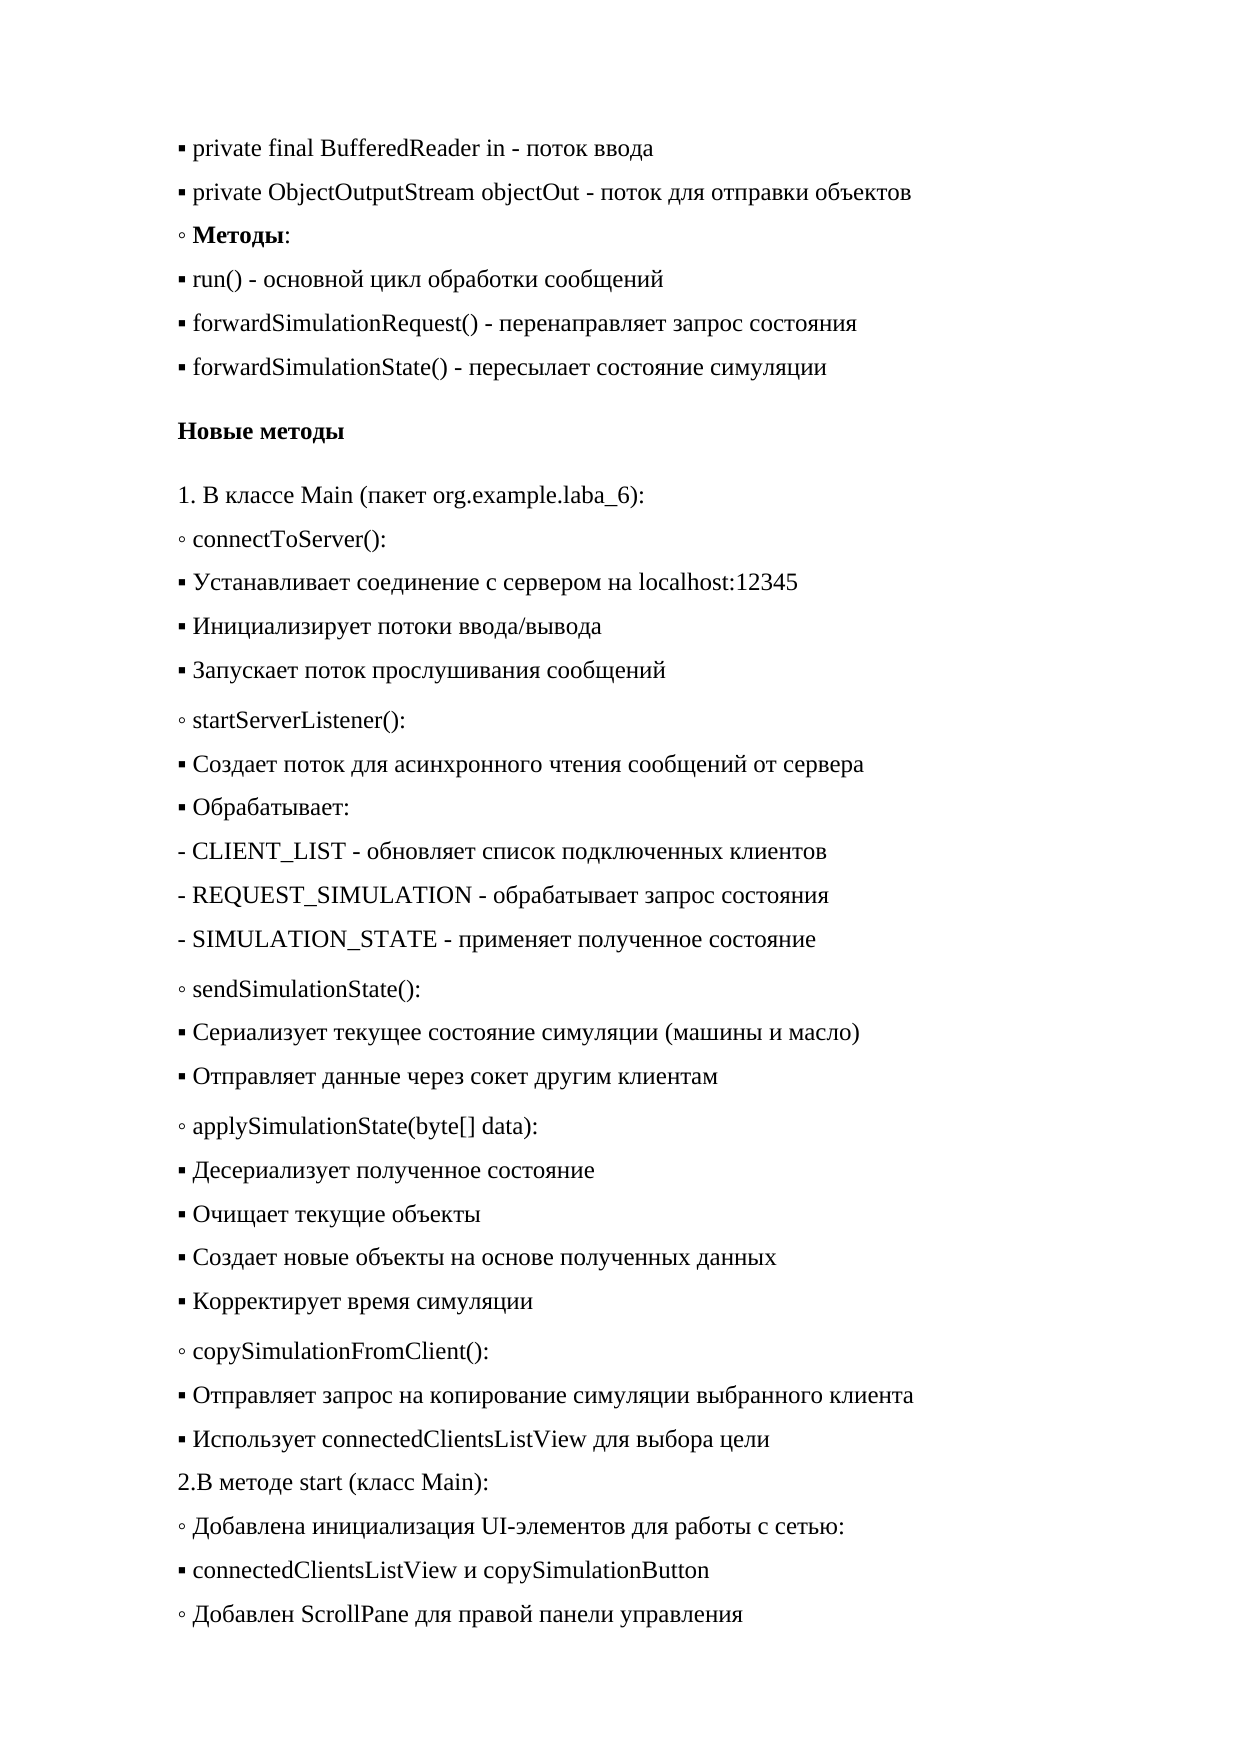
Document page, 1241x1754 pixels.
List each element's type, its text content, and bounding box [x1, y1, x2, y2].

list В методе start (класс Main): ◦ Добавлена инициализация UI-элементов для работы с сетью: ▪ connectedClientsListView и copySimulationButton ◦ Добавлен ScrollPane для правой панели управления [177, 1452, 1152, 1627]
list ◦ copySimulationFromClient(): ▪ Отправляет запрос на копирование симуляции выбранного клиента ▪ Использует connectedClientsListView для выбора цели [177, 1321, 1152, 1452]
list ◦ applySimulationState(byte[] data): ▪ Десериализует полученное состояние ▪ Очищает текущие объекты ▪ Создает новые объекты на основе полученных данных ▪ Корректирует время симуляции [177, 1096, 1152, 1315]
list ◦ startServerListener(): ▪ Создает поток для асинхронного чтения сообщений от сервера ▪ Обрабатывает: - CLIENT_LIST - обновляет список подключенных клиентов - REQUEST_SIMULATION - обрабатывает запрос состояния - SIMULATION_STATE - применяет полученное состояние [177, 690, 1152, 952]
text Новые методы [177, 401, 1152, 445]
list ◦ sendSimulationState(): ▪ Сериализует текущее состояние симуляции (машины и масло) ▪ Отправляет данные через сокет другим клиентам [177, 959, 1152, 1090]
list В классе Main (пакет org.example.laba_6): ◦ connectToServer(): ▪ Устанавливает соединение с сервером на localhost:12345 ▪ Инициализирует потоки ввода/вывода ▪ Запускает поток прослушивания сообщений [177, 465, 1152, 684]
list ▪ private final BufferedReader in - поток ввода ▪ private ObjectOutputStream objectOut - поток для отправки объектов ◦ Методы: ▪ run() - основной цикл обработки сообщений ▪ forwardSimulationRequest() - перенаправляет запрос состояния ▪ forwardSimulationState() - пересылает состояние симуляции [177, 118, 1152, 381]
